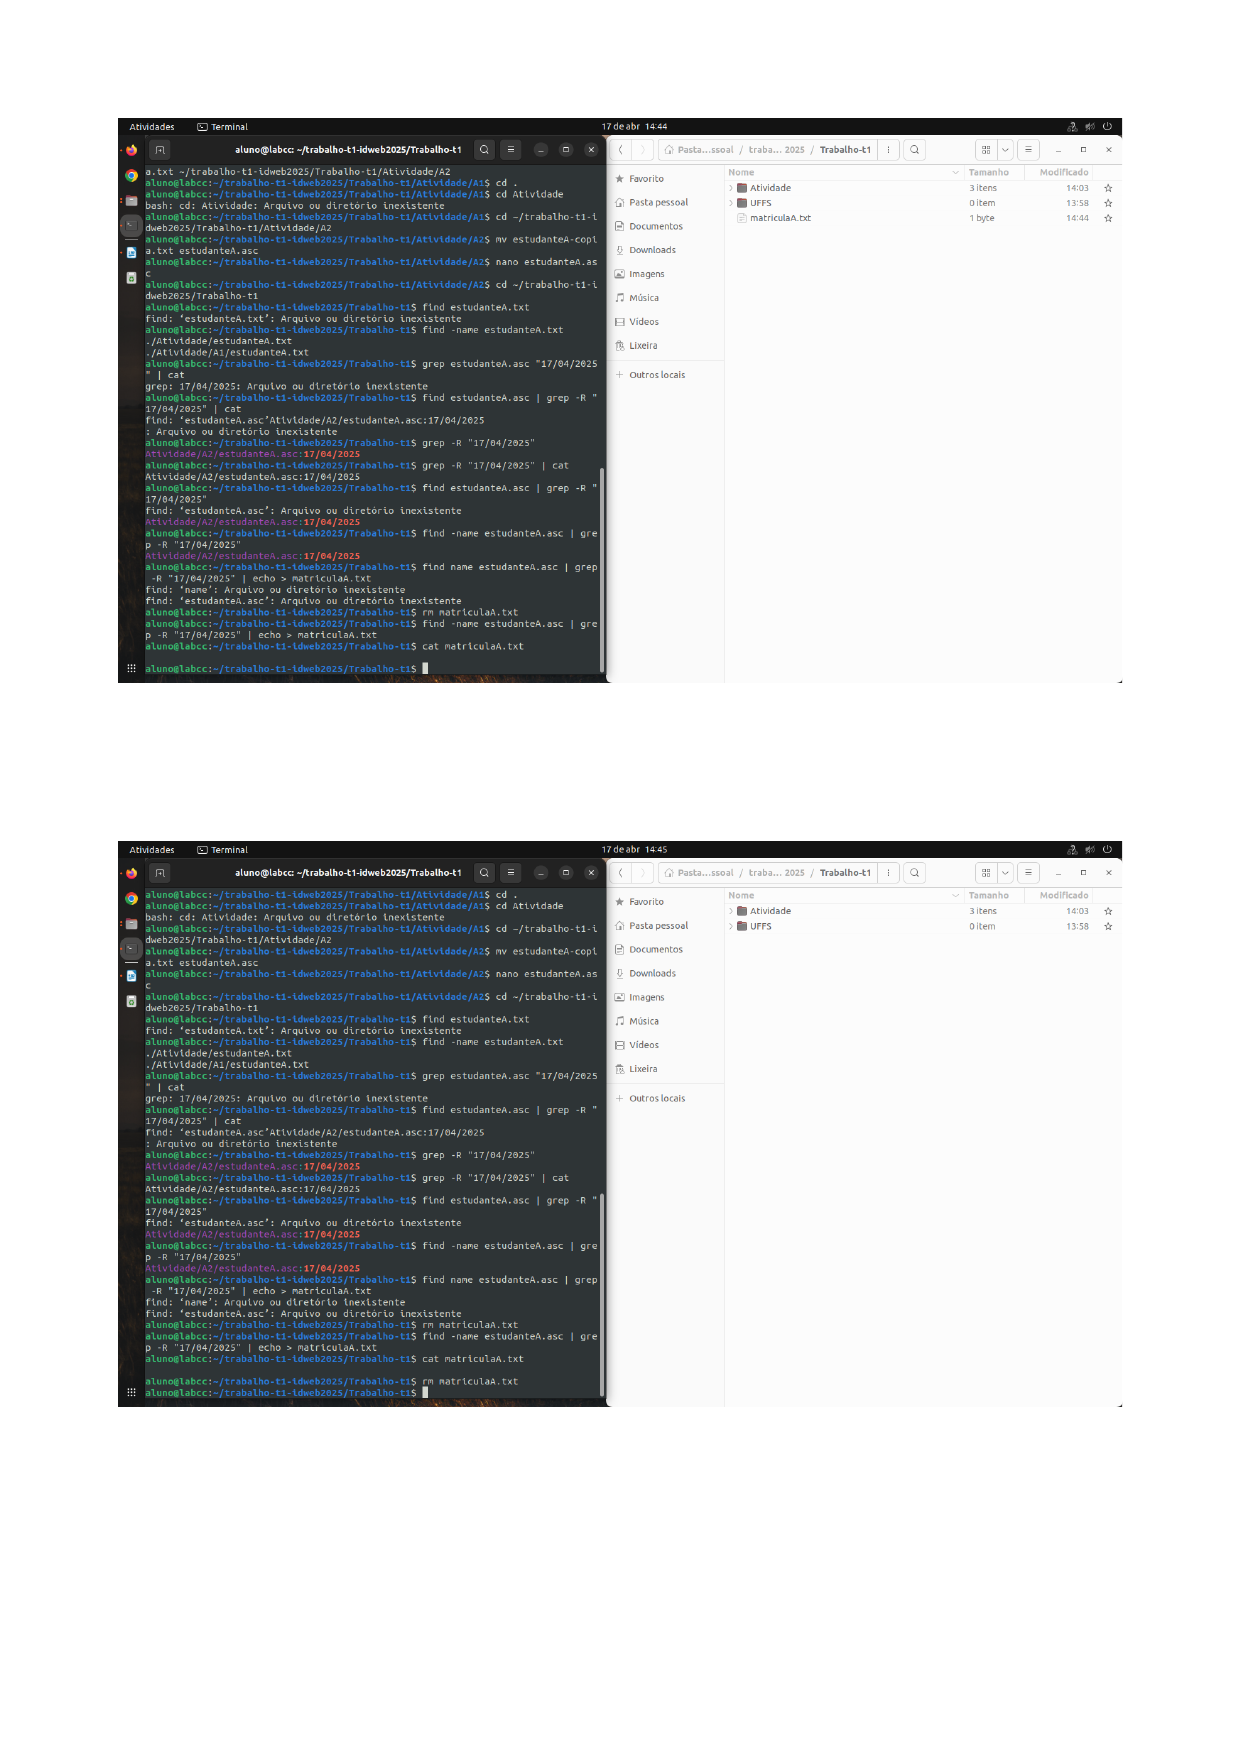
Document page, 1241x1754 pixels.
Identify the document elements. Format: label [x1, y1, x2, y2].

picture [118, 118, 1123, 683]
picture [118, 841, 1123, 1407]
